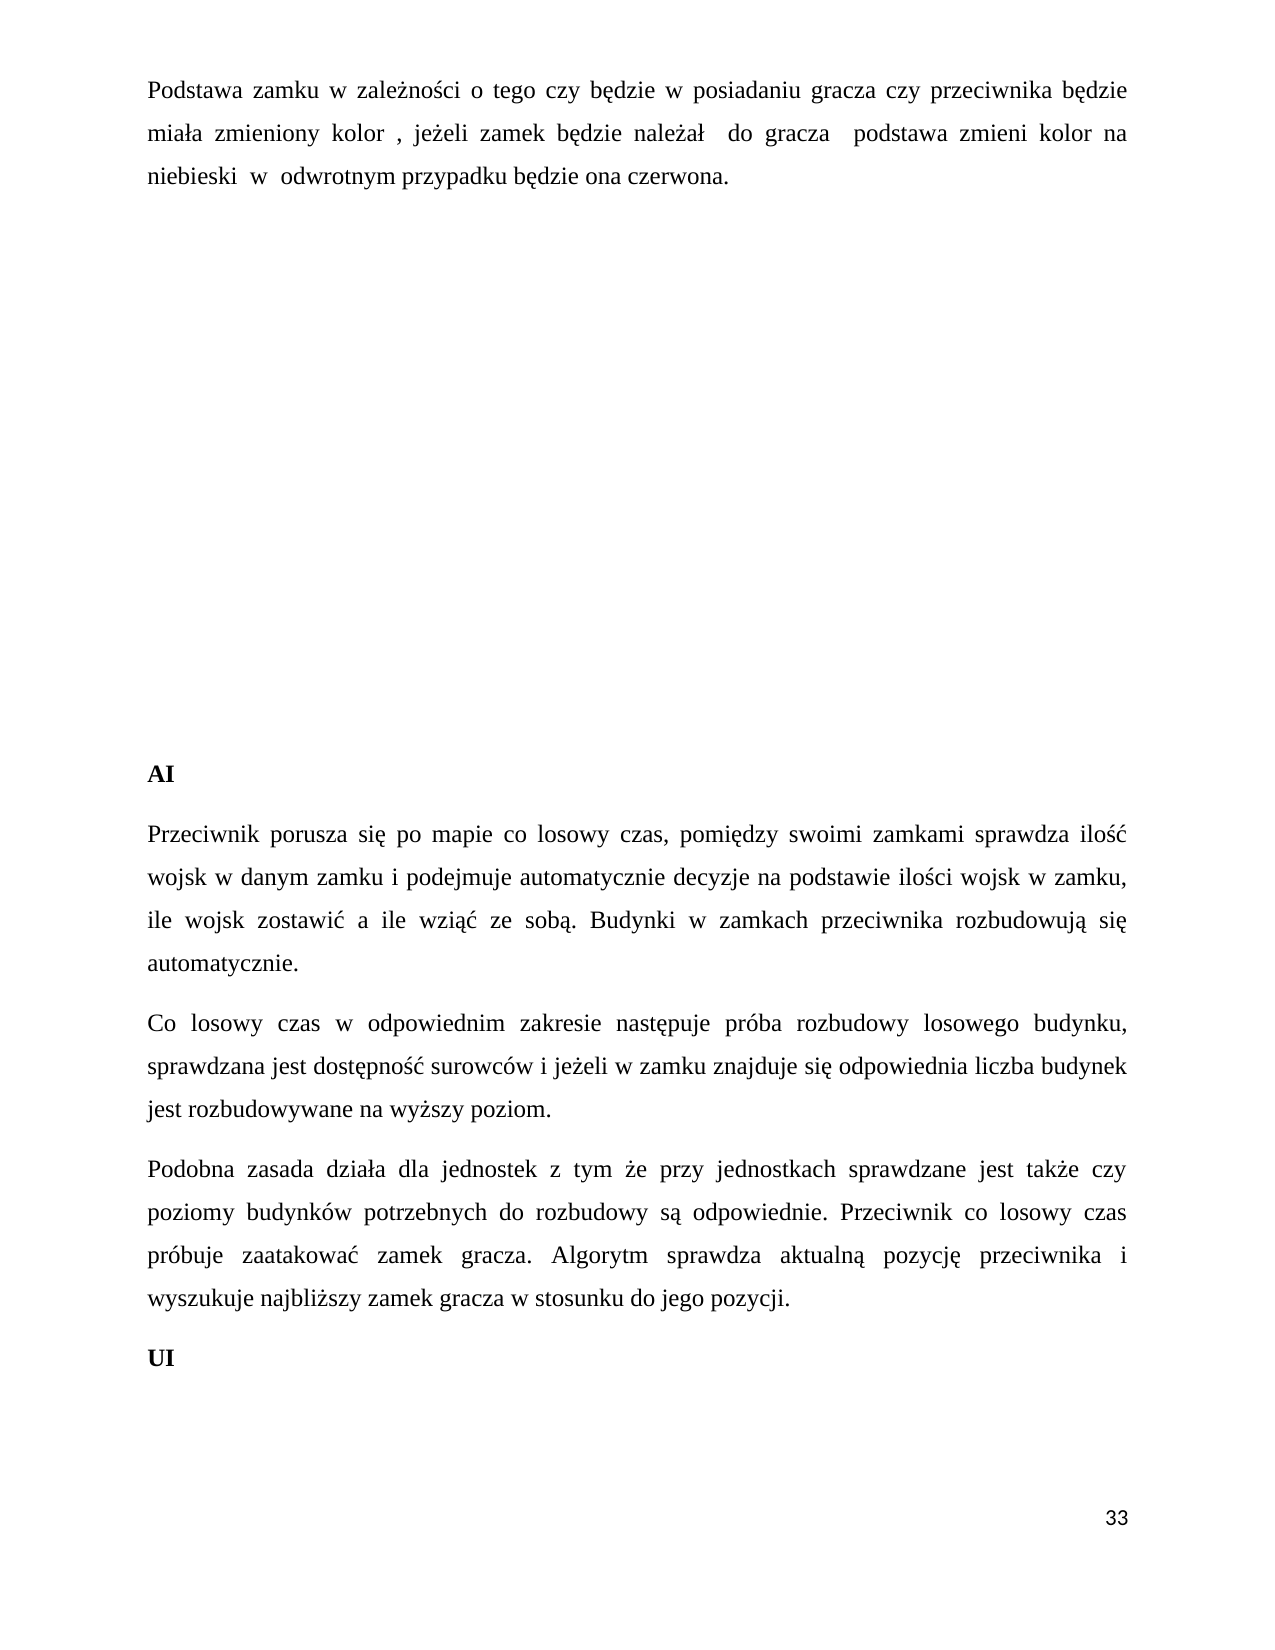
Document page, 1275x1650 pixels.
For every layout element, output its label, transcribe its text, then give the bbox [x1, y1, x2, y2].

text AI [147, 759, 1128, 788]
text Podstawa zamku w zależności o tego czy będzie w posiadaniu gracza czy przeciwnika będzie miała zmieniony kolor , jeżeli zamek będzie należał do gracza podstawa zmieni kolor na niebieski w odwrotnym przypadku będzie ona czerwona. [147, 75, 1128, 190]
text UI [147, 1343, 1128, 1372]
text Podobna zasada działa dla jednostek z tym że przy jednostkach sprawdzane jest także czy poziomy budynków potrzebnych do rozbudowy są odpowiednie. Przeciwnik co losowy czas próbuje zaatakować zamek gracza. Algorytm sprawdza aktualną pozycję przeciwnika i wyszukuje najbliższy zamek gracza w stosunku do jego pozycji. [147, 1154, 1128, 1312]
text Przeciwnik porusza się po mapie co losowy czas, pomiędzy swoimi zamkami sprawdza ilość wojsk w danym zamku i podejmuje automatycznie decyzje na podstawie ilości wojsk w zamku, ile wojsk zostawić a ile wziąć ze sobą. Budynki w zamkach przeciwnika rozbudowują się automatycznie. [147, 819, 1128, 977]
text Co losowy czas w odpowiednim zakresie następuje próba rozbudowy losowego budynku, sprawdzana jest dostępność surowców i jeżeli w zamku znajduje się odpowiednia liczba budynek jest rozbudowywane na wyższy poziom. [147, 1008, 1128, 1123]
